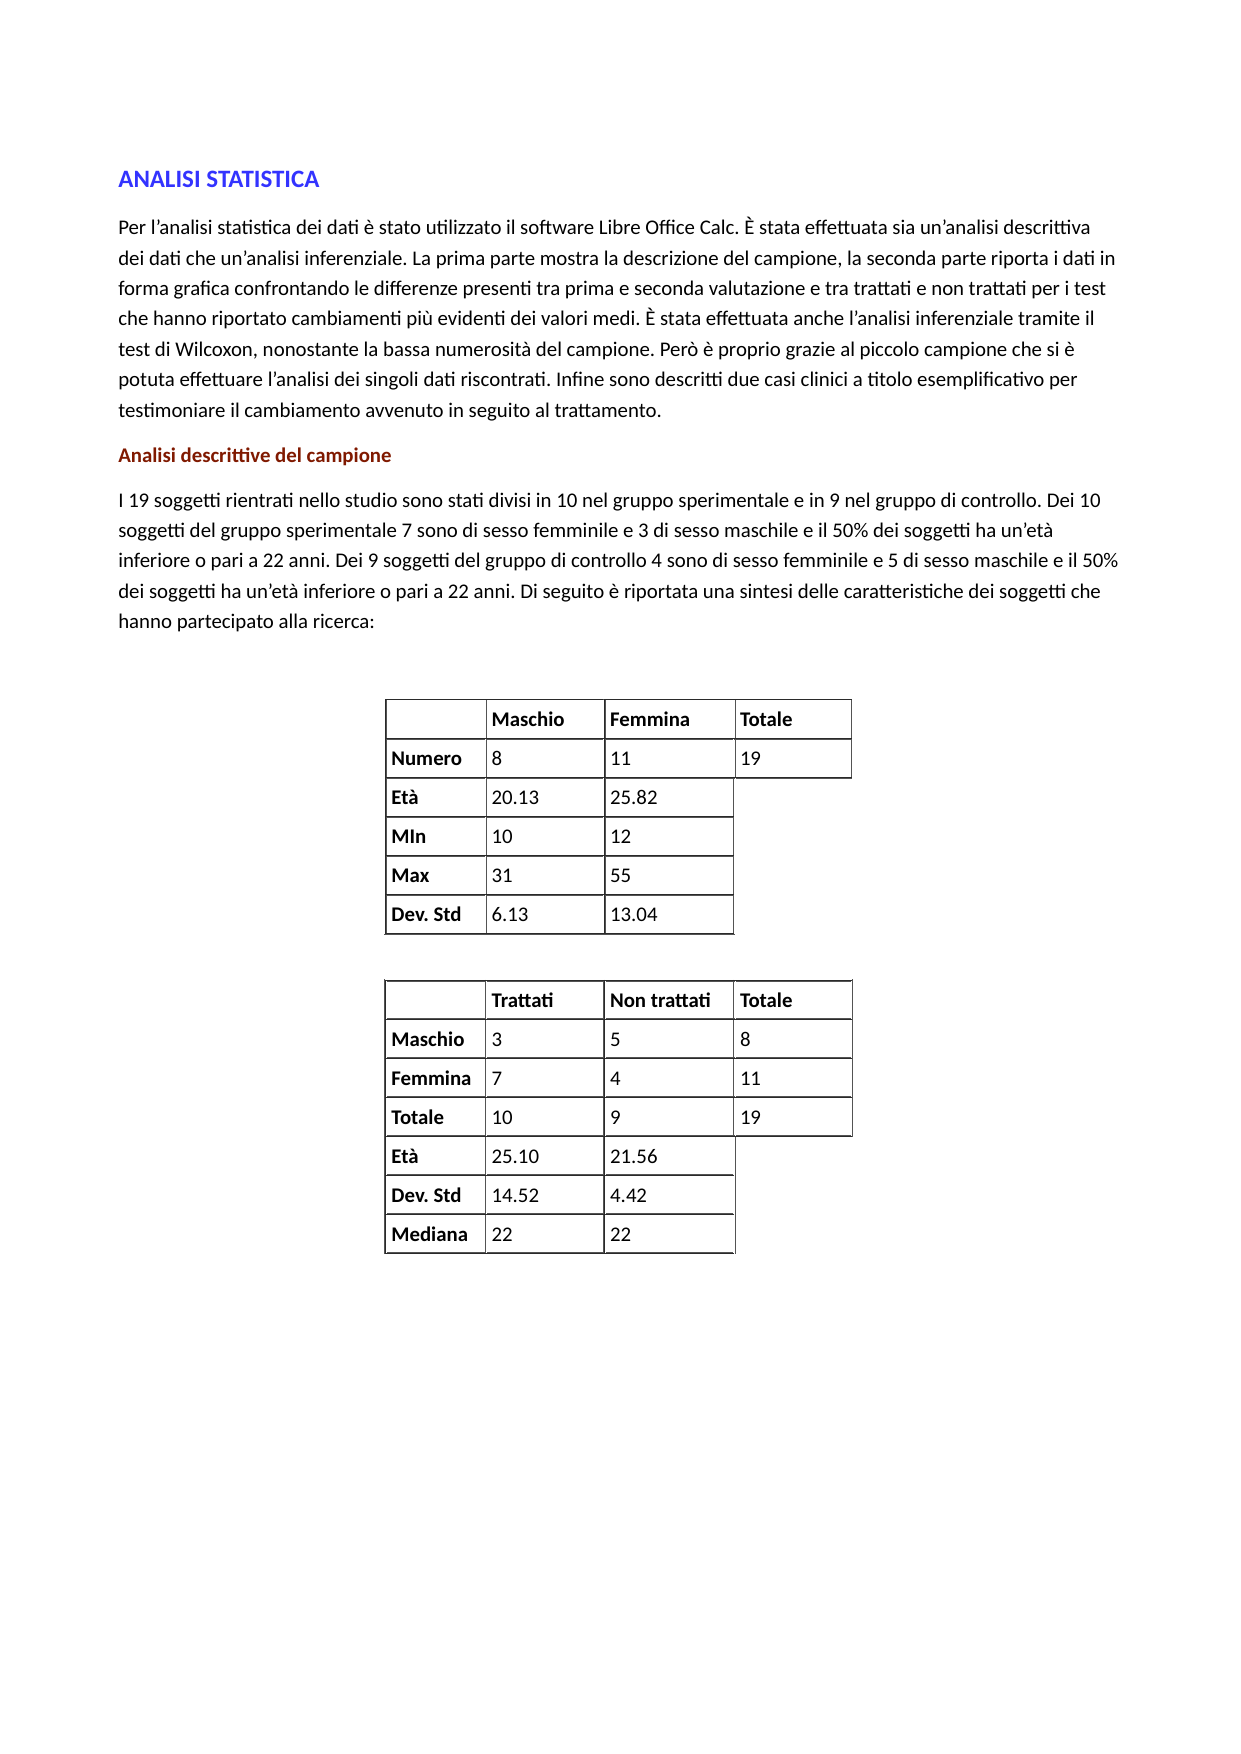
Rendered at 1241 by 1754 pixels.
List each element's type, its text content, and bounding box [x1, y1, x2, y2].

table_cell 8 [487, 740, 603, 776]
table_cell [736, 1213, 852, 1252]
table_cell 4 [606, 1060, 733, 1096]
table_cell 25.10 [487, 1138, 603, 1174]
table_cell [736, 854, 852, 893]
table_cell 8 [736, 1021, 851, 1057]
table_cell Max [387, 857, 485, 893]
table_cell 25.82 [606, 779, 733, 815]
table_cell Età [387, 1138, 485, 1174]
table_cell 22 [487, 1216, 603, 1252]
table_cell 31 [487, 857, 603, 893]
text Analisi descrittive del campione [118, 442, 1122, 467]
table_cell 19 [736, 1099, 851, 1135]
table_cell 55 [606, 857, 733, 893]
table_cell [736, 893, 852, 932]
table_cell 3 [487, 1021, 603, 1057]
table_cell 5 [606, 1021, 733, 1057]
text I 19 soggetti rientrati nello studio sono stati divisi in 10 nel gruppo sperimentale e in 9 nel gruppo di controllo. Dei 10 soggetti del gruppo sperimentale 7 sono di sesso femminile e 3 di sesso maschile e il 50% dei soggetti ha un’età inferiore o pari a 22 anni. Dei 9 soggetti del gruppo di controllo 4 sono di sesso femminile e 5 di sesso maschile e il 50% dei soggetti ha un’età inferiore o pari a 22 anni. Di seguito è riportata una sintesi delle caratteristiche dei soggetti che hanno partecipato alla ricerca: [118, 487, 1122, 634]
table_cell [736, 1174, 852, 1213]
table_cell Totale [387, 1099, 485, 1135]
table_header Totale [736, 701, 851, 737]
table_cell [736, 815, 852, 854]
table_cell 22 [606, 1216, 733, 1252]
table_cell Mediana [387, 1216, 485, 1252]
table_cell 4.42 [606, 1177, 733, 1213]
text ANALISI STATISTICA [118, 163, 1122, 194]
table_cell [736, 779, 852, 815]
table_cell MIn [387, 818, 485, 854]
table_cell 6.13 [487, 896, 603, 932]
table_cell 10 [487, 1099, 603, 1135]
table_cell Femmina [387, 1060, 485, 1096]
table_header [387, 982, 485, 1018]
table_cell [736, 1138, 852, 1174]
table_cell 11 [606, 740, 733, 776]
table_cell 9 [606, 1099, 733, 1135]
table_header Maschio [487, 701, 603, 737]
table_cell 13.04 [606, 896, 733, 932]
table_header Femmina [606, 701, 733, 737]
table_header [387, 701, 485, 737]
table_cell 10 [487, 818, 603, 854]
table_cell 19 [736, 740, 851, 776]
table_header Trattati [487, 982, 603, 1018]
table_cell Numero [387, 740, 485, 776]
table_cell 14.52 [487, 1177, 603, 1213]
table_cell 11 [736, 1060, 851, 1096]
table_header Totale [736, 982, 851, 1018]
table_cell Dev. Std [387, 896, 485, 932]
table_cell Dev. Std [387, 1177, 485, 1213]
table_cell Maschio [387, 1021, 485, 1057]
table_cell 21.56 [606, 1138, 733, 1174]
table_cell 20.13 [487, 779, 603, 815]
table_cell 7 [487, 1060, 603, 1096]
text Per l’analisi statistica dei dati è stato utilizzato il software Libre Office Calc. È stata effettuata sia un’analisi descrittiva dei dati che un’analisi inferenziale. La prima parte mostra la descrizione del campione, la seconda parte riporta i dati in forma grafica confrontando le differenze presenti tra prima e seconda valutazione e tra trattati e non trattati per i test che hanno riportato cambiamenti più evidenti dei valori medi. È stata effettuata anche l’analisi inferenziale tramite il test di Wilcoxon, nonostante la bassa numerosità del campione. Però è proprio grazie al piccolo campione che si è potuta effettuare l’analisi dei singoli dati riscontrati. Infine sono descritti due casi clinici a titolo esemplificativo per testimoniare il cambiamento avvenuto in seguito al trattamento. [118, 214, 1122, 422]
table_cell 12 [606, 818, 733, 854]
table_header Non trattati [606, 982, 733, 1018]
table_cell Età [387, 779, 485, 815]
